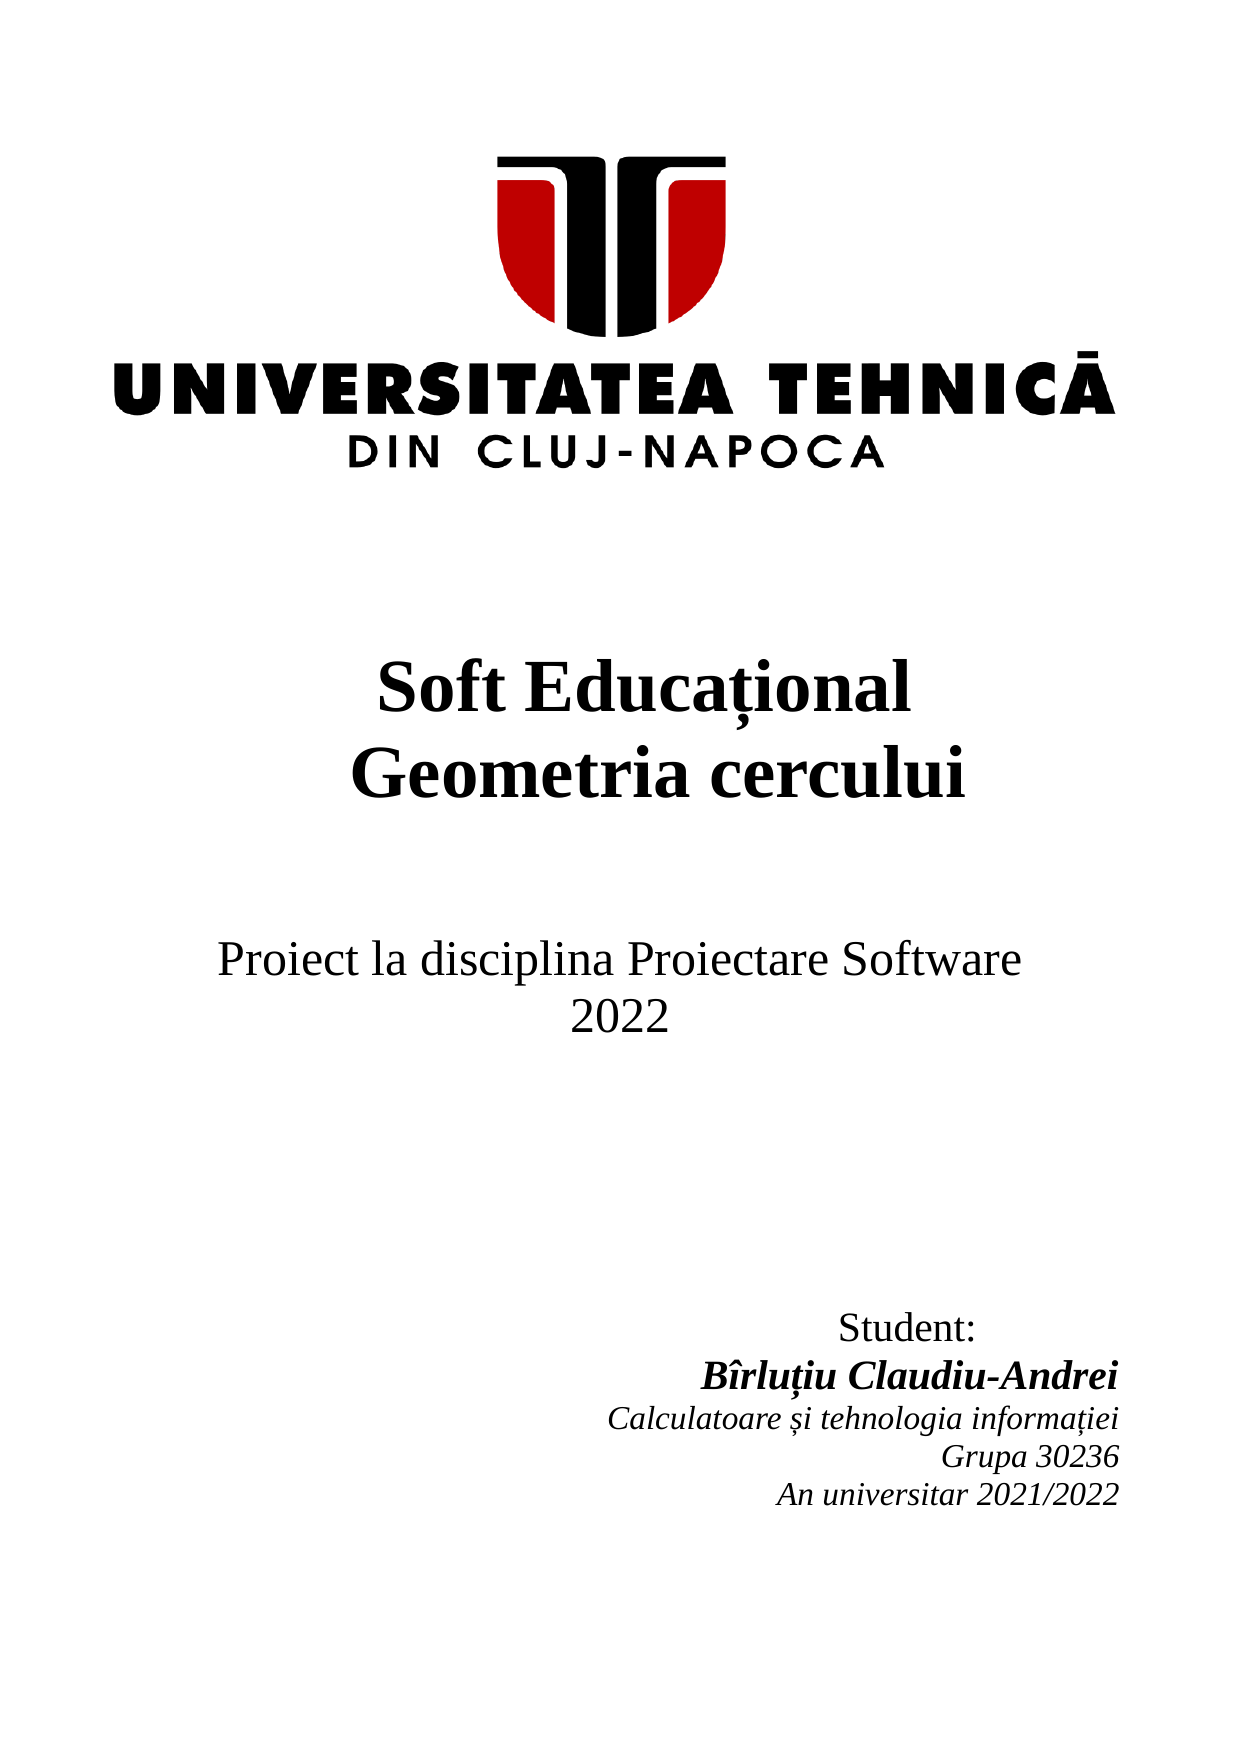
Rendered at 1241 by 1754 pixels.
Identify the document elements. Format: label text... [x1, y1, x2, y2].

text Grupa 30236 [118, 1436, 1122, 1475]
text Calculatoare și tehnologia informației [118, 1398, 1122, 1436]
text An universitar 2021/2022 [118, 1475, 1122, 1513]
text Geometria cercului [118, 727, 1122, 813]
text Student: [118, 1302, 1122, 1350]
text Bîrluțiu Claudiu-Andrei [118, 1350, 1122, 1398]
text Proiect la disciplina Proiectare Software [118, 928, 1122, 986]
text Soft Educațional [118, 641, 1122, 727]
picture [112, 155, 1117, 469]
text 2022 [118, 986, 1122, 1043]
